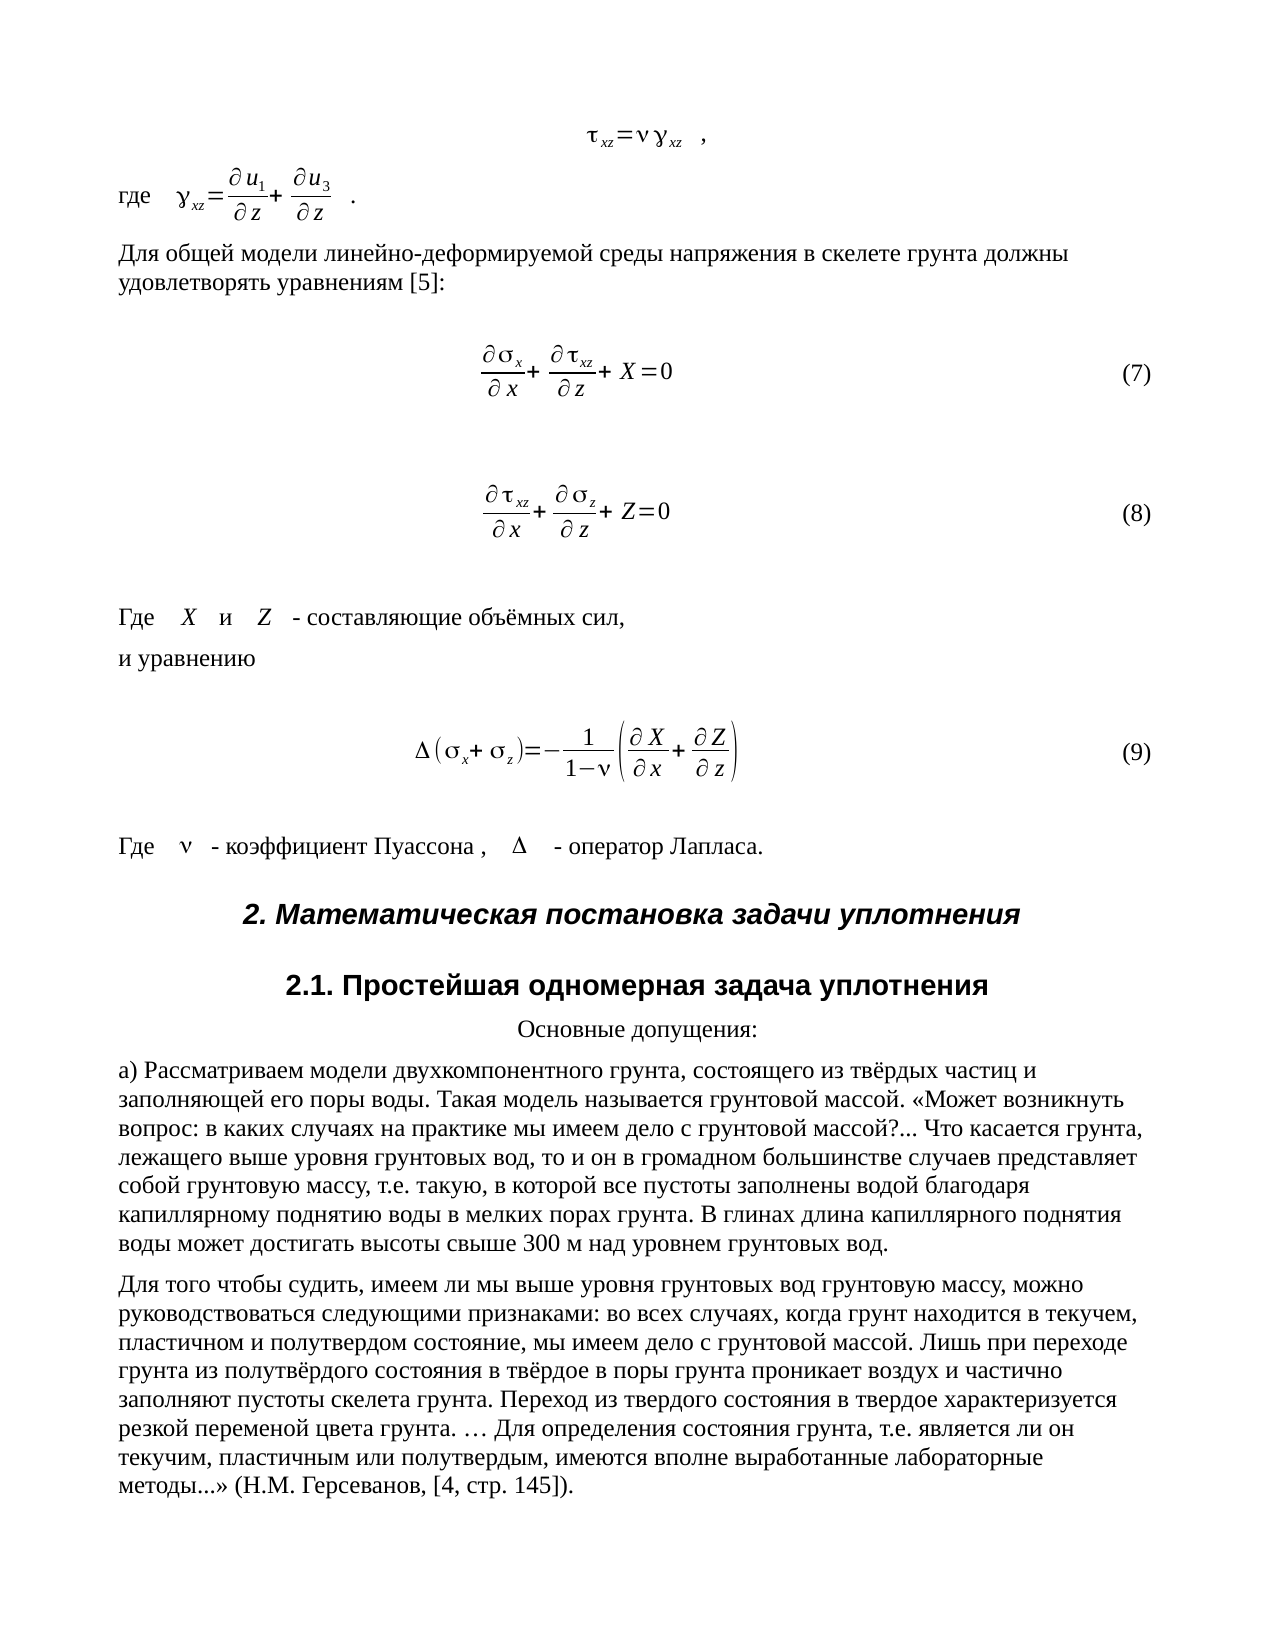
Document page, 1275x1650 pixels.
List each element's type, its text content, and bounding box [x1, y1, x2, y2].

table_header (8) [1041, 478, 1157, 561]
text где . [118, 163, 1157, 226]
text , [118, 118, 1157, 151]
subtitle 2. Математическая постановка задачи уплотнения [118, 897, 1157, 931]
text Для того чтобы судить, имеем ли мы выше уровня грунтовых вод грунтовую массу, можно руководствоваться следующими признаками: во всех случаях, когда грунт находится в текучем, пластичном и полутвердом состояние, мы имеем дело с грунтовой массой. Лишь при переходе грунта из полутвёрдого состояния в твёрдое в поры грунта проникает воздух и частично заполняют пустоты скелета грунта. Переход из твердого состояния в твердое характеризуется резкой переменой цвета грунта. … Для определения состояния грунта, т.е. является ли он текучим, пластичным или полутвердым, имеются вполне выработанные лабораторные методы...» (Н.М. Герсеванов, [4, стр. 145]). [118, 1269, 1157, 1499]
text Где - коэффициент Пуассона , - оператор Лапласа. [118, 831, 1157, 860]
table_header [118, 713, 1041, 802]
text Основные допущения: [118, 1014, 1157, 1043]
subtitle 2.1. Простейшая одномерная задача уплотнения [118, 968, 1157, 1002]
table_header [118, 478, 1041, 561]
table_header (7) [1041, 337, 1157, 420]
table_header (9) [1041, 713, 1157, 802]
text Для общей модели линейно-деформируемой среды напряжения в скелете грунта должны удовлетворять уравнениям [5]: [118, 238, 1157, 296]
text а) Рассматриваем модели двухкомпонентного грунта, состоящего из твёрдых частиц и заполняющей его поры воды. Такая модель называется грунтовой массой. «Может возникнуть вопрос: в каких случаях на практике мы имеем дело с грунтовой массой?... Что касается грунта, лежащего выше уровня грунтовых вод, то и он в громадном большинстве случаев представляет собой грунтовую массу, т.е. такую, в которой все пустоты заполнены водой благодаря капиллярному поднятию воды в мелких порах грунта. В глинах длина капиллярного поднятия воды может достигать высоты свыше 300 м над уровнем грунтовых вод. [118, 1056, 1157, 1257]
text и уравнению [118, 643, 1157, 672]
table_header [118, 337, 1041, 420]
text Где и - составляющие объёмных сил, [118, 602, 1157, 631]
